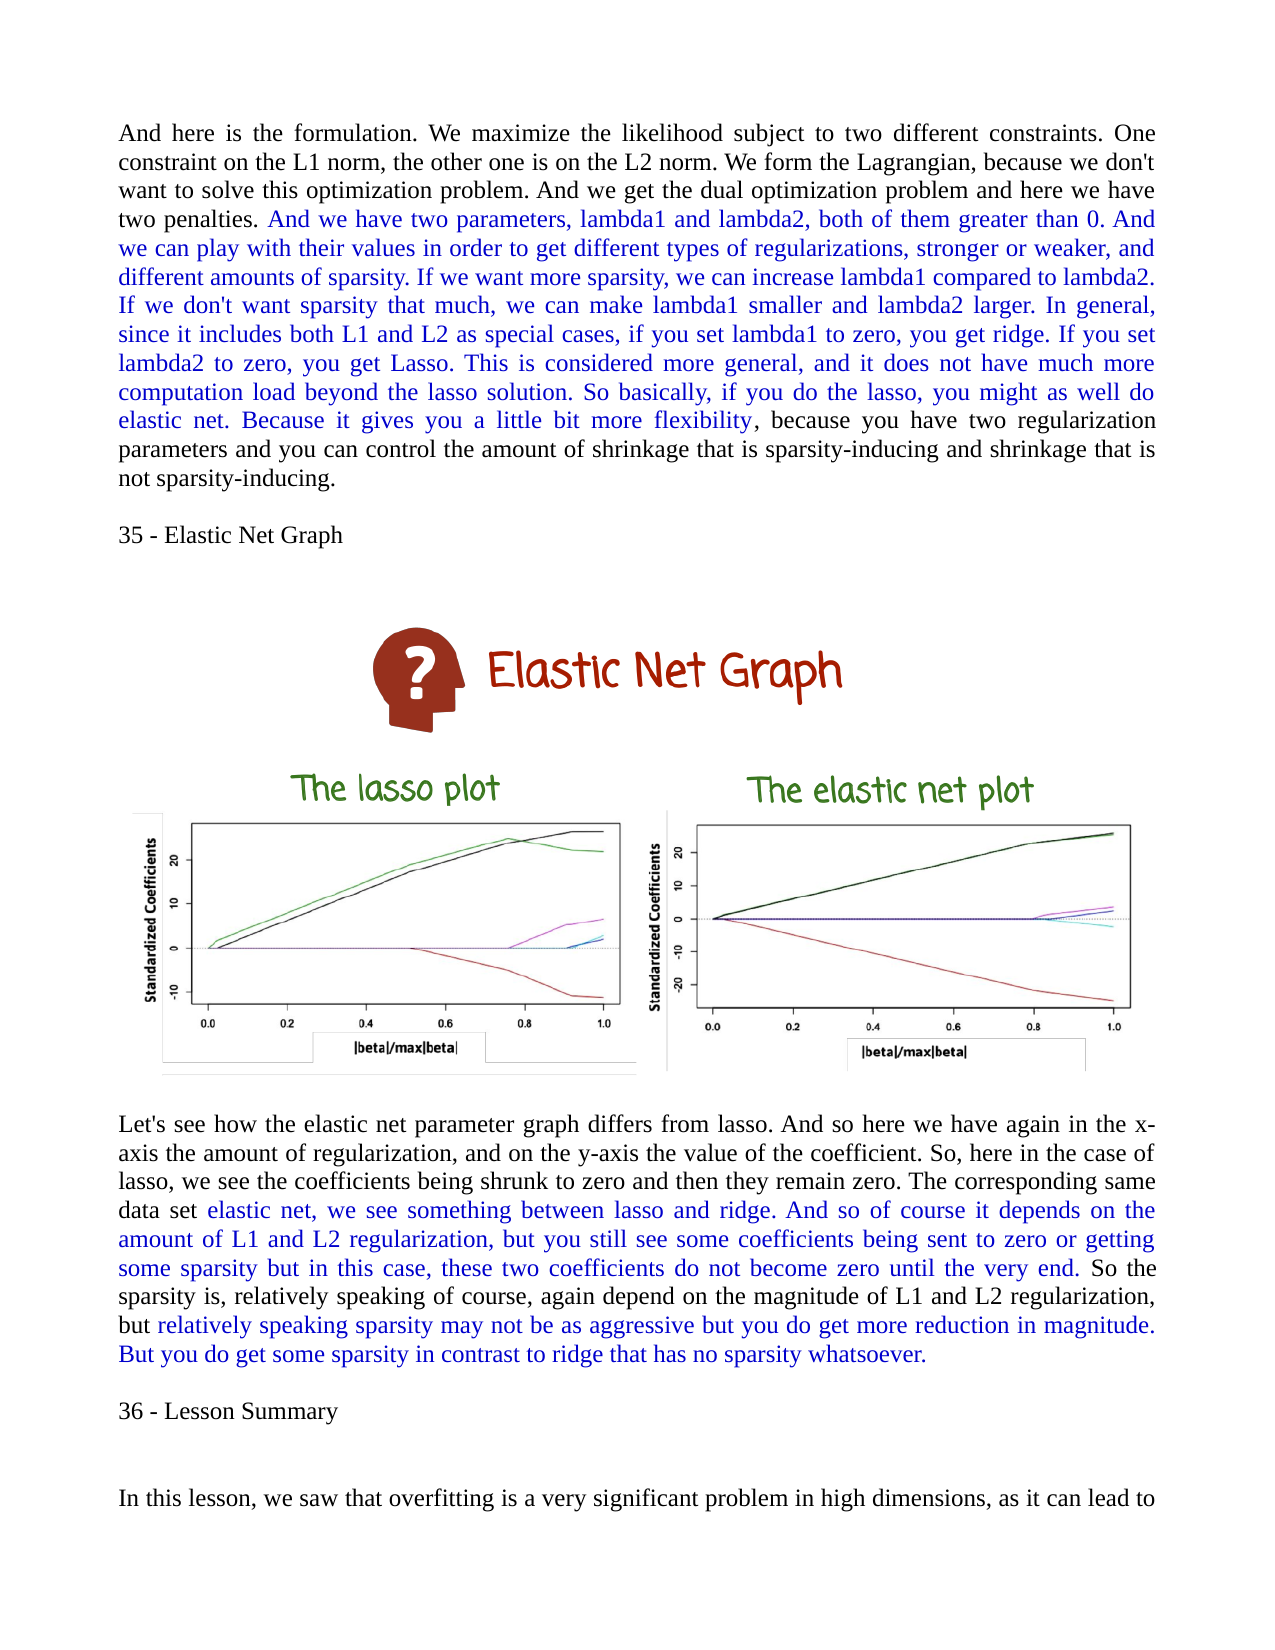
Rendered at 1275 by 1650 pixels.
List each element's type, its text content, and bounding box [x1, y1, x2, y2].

picture [118, 606, 1157, 1080]
text 35 - Elastic Net Graph [118, 521, 1157, 549]
text Let's see how the elastic net parameter graph differs from lasso. And so here we have again in the x-axis the amount of regularization, and on the y-axis the value of the coefficient. So, here in the case of lasso, we see the coefficients being shrunk to zero and then they remain zero. The corresponding same data set elastic net, we see something between lasso and ridge. And so of course it depends on the amount of L1 and L2 regularization, but you still see some coefficients being sent to zero or getting some sparsity but in this case, these two coefficients do not become zero until the very end. So the sparsity is, relatively speaking of course, again depend on the magnitude of L1 and L2 regularization, but relatively speaking sparsity may not be as aggressive but you do get more reduction in magnitude. But you do get some sparsity in contrast to ridge that has no sparsity whatsoever. [118, 1109, 1157, 1368]
text And here is the formulation. We maximize the likelihood subject to two different constraints. One constraint on the L1 norm, the other one is on the L2 norm. We form the Lagrangian, because we don't want to solve this optimization problem. And we get the dual optimization problem and here we have two penalties. And we have two parameters, lambda1 and lambda2, both of them greater than 0. And we can play with their values in order to get different types of regularizations, stronger or weaker, and different amounts of sparsity. If we want more sparsity, we can increase lambda1 compared to lambda2. If we don't want sparsity that much, we can make lambda1 smaller and lambda2 larger. In general, since it includes both L1 and L2 as special cases, if you set lambda1 to zero, you get ridge. If you set lambda2 to zero, you get Lasso. This is considered more general, and it does not have much more computation load beyond the lasso solution. So basically, if you do the lasso, you might as well do elastic net. Because it gives you a little bit more flexibility, because you have two regularization parameters and you can control the amount of shrinkage that is sparsity-inducing and shrinkage that is not sparsity-inducing. [118, 118, 1157, 492]
text In this lesson, we saw that overfitting is a very significant problem in high dimensions, as it can lead to [118, 1483, 1157, 1511]
text 36 - Lesson Summary [118, 1396, 1157, 1425]
